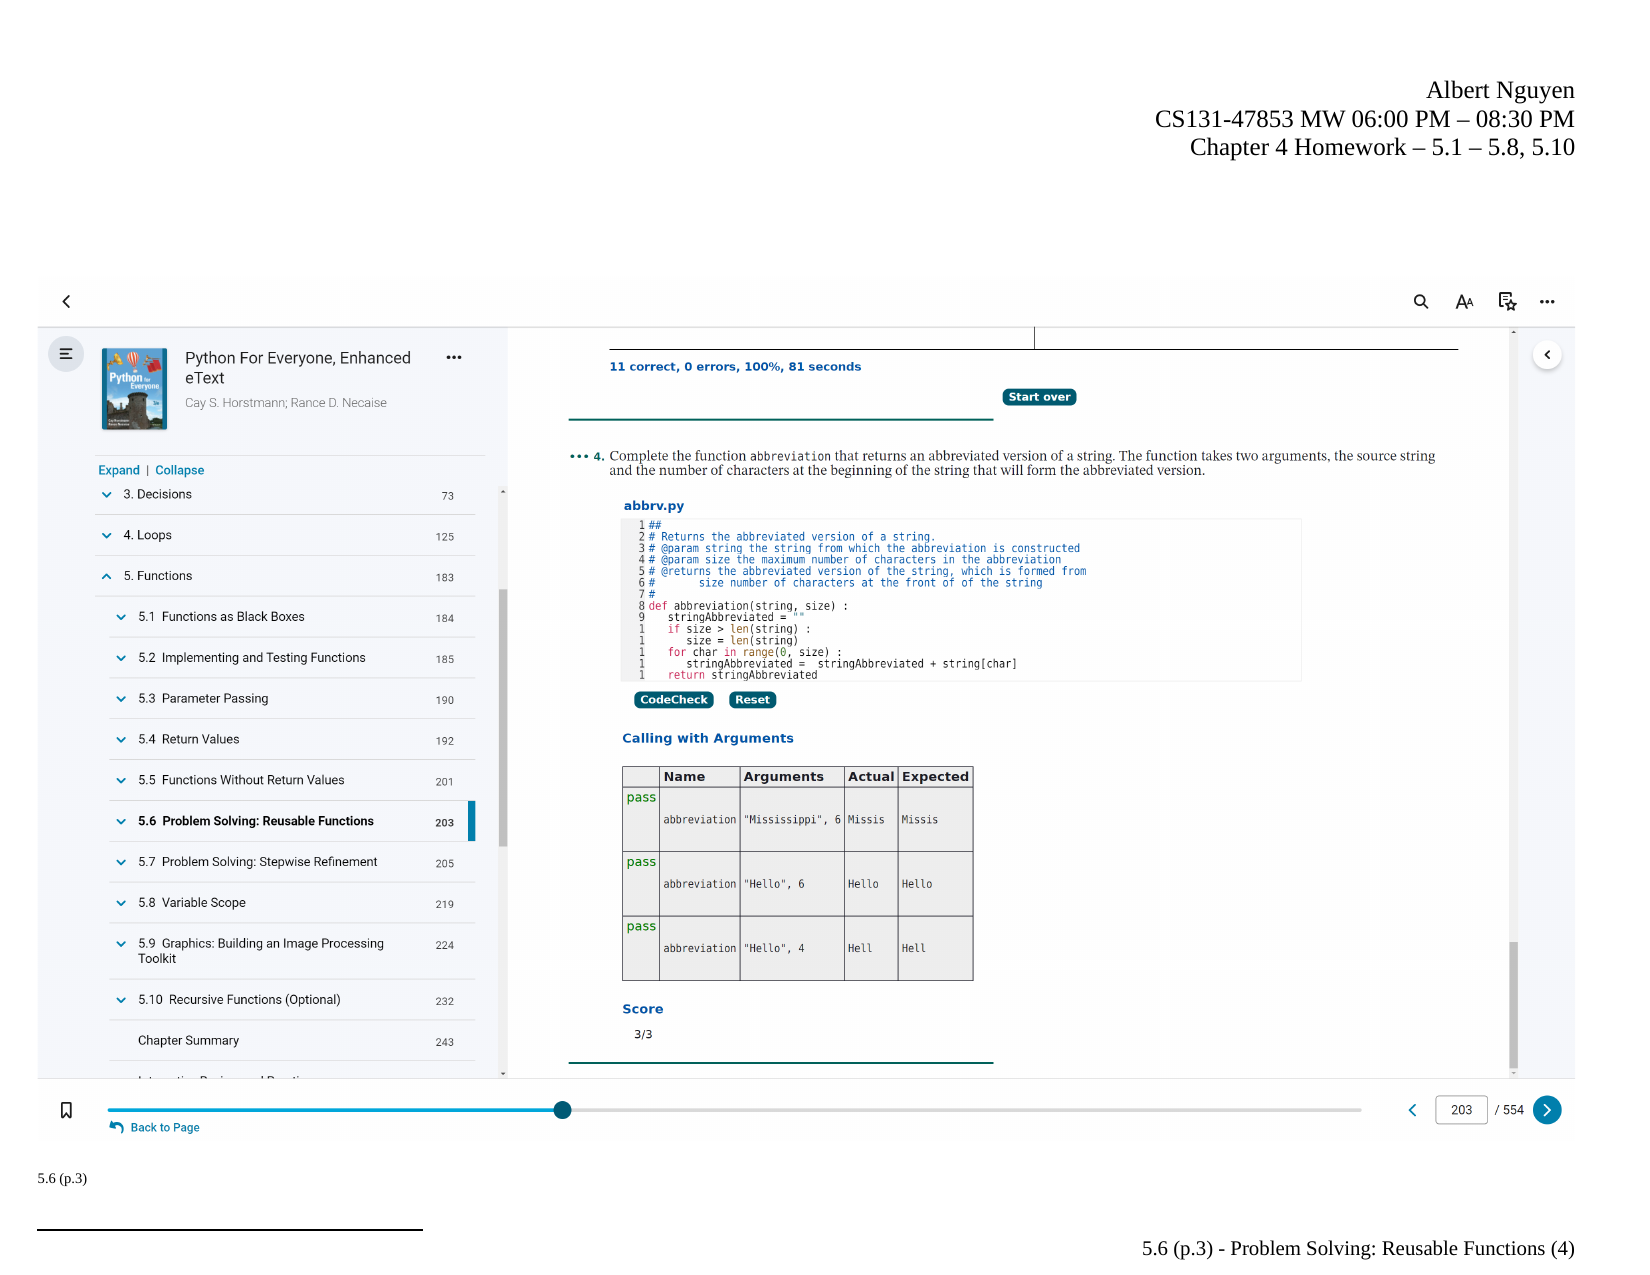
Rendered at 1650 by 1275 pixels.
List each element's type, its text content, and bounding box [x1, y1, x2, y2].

picture [37, 276, 1575, 1141]
text - Problem Solving: Reusable Functions (4) [37, 1236, 1575, 1260]
